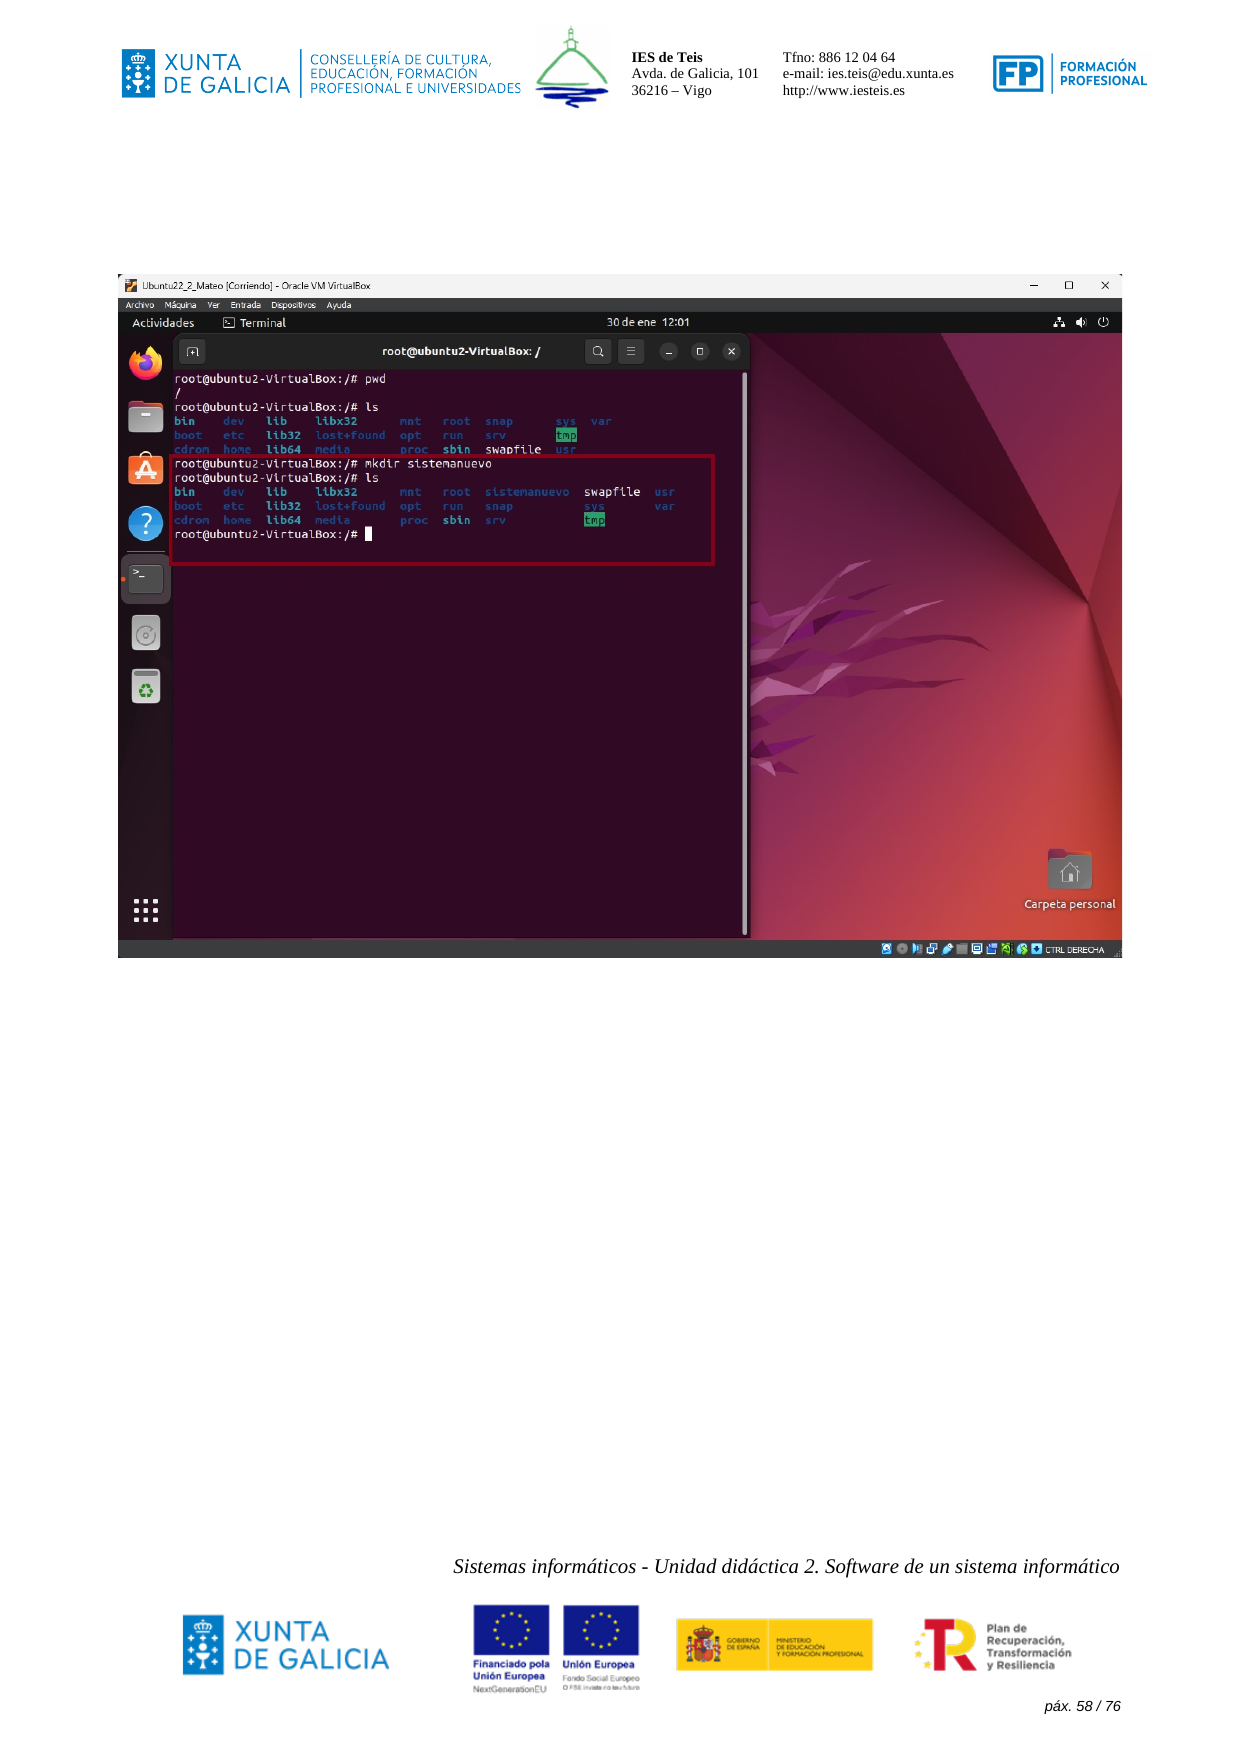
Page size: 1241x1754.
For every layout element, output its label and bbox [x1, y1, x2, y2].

picture [118, 274, 1123, 958]
picture [534, 25, 611, 110]
picture [182, 1593, 1085, 1700]
picture [989, 50, 1153, 97]
picture [121, 49, 521, 98]
